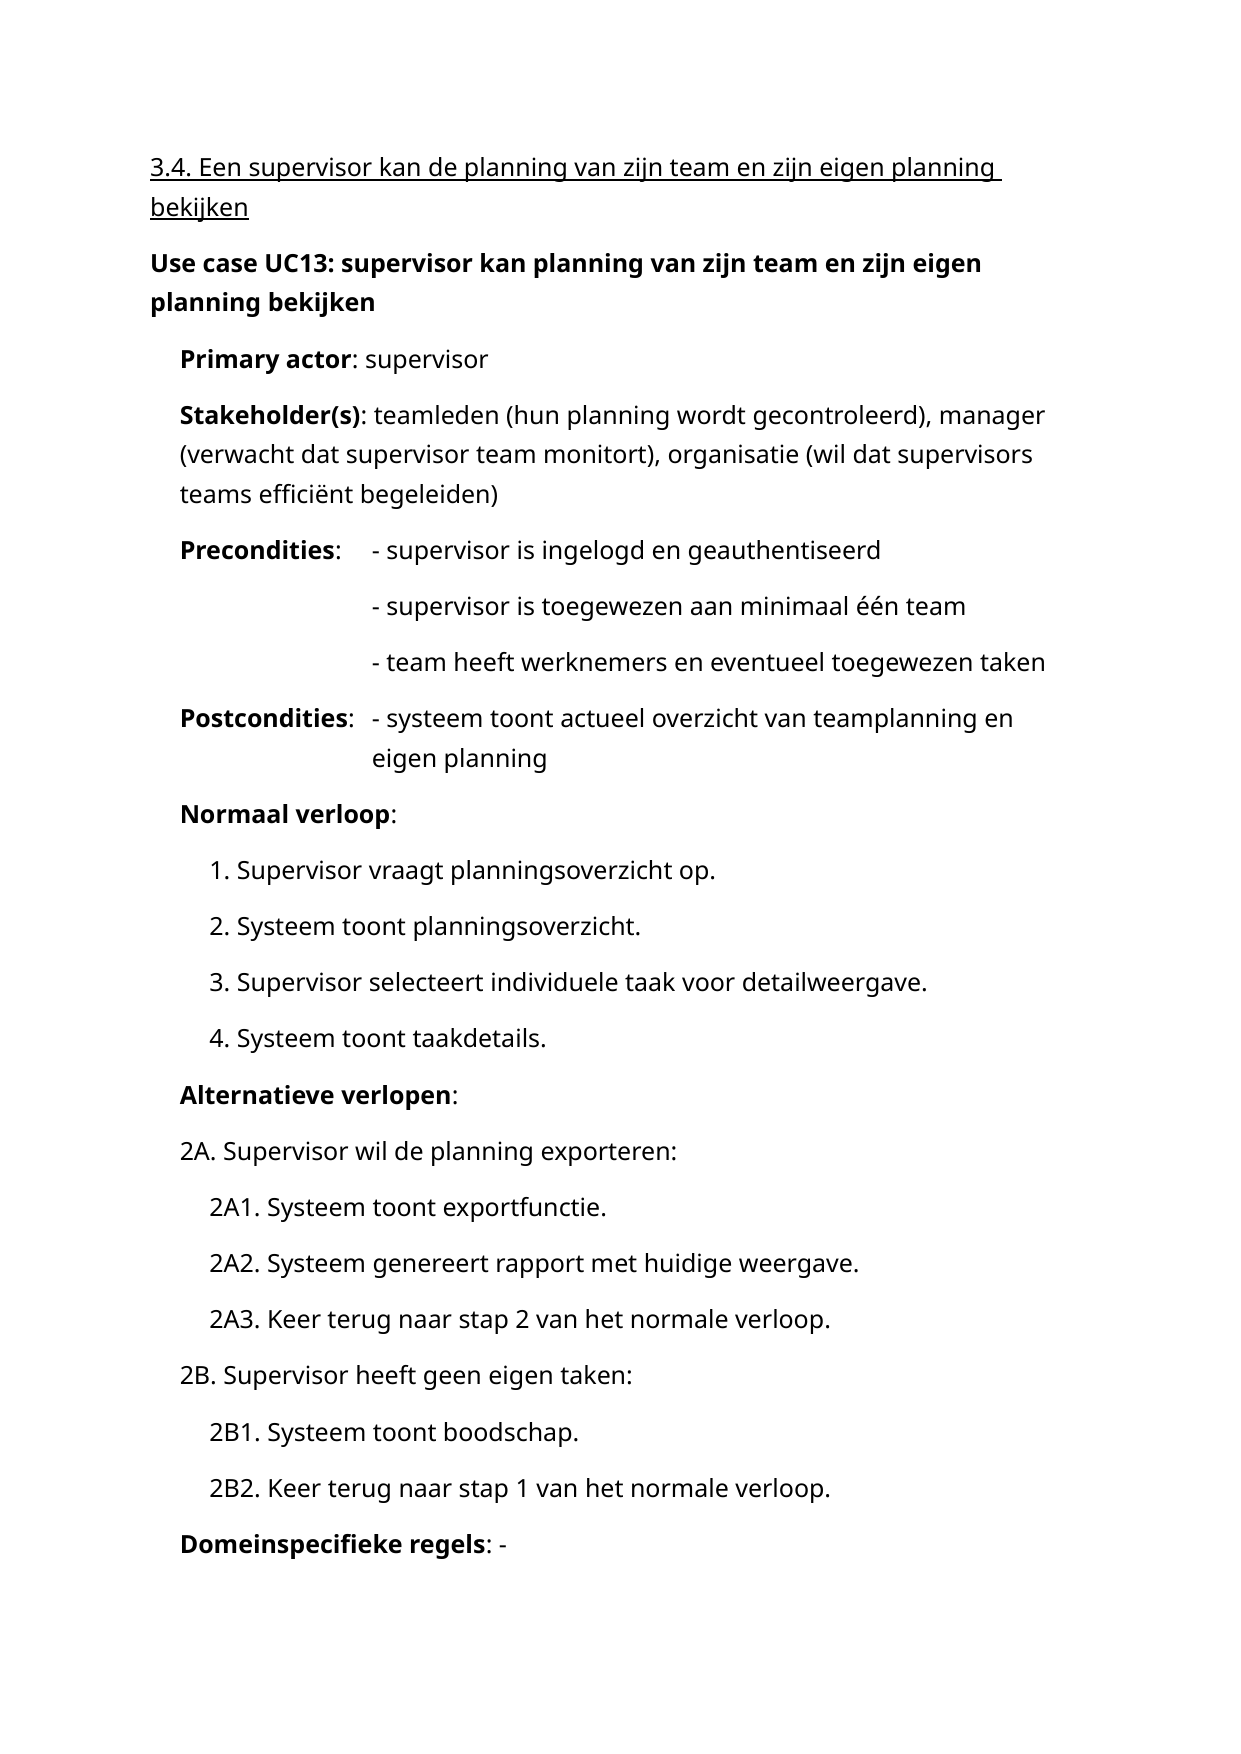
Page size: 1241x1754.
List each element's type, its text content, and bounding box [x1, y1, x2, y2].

text 2A2. Systeem genereert rapport met huidige weergave. [209, 1246, 1090, 1280]
text Postcondities: - systeem toont actueel overzicht van teamplanning en eigen planning [179, 701, 1090, 774]
text 3.4. Een supervisor kan de planning van zijn team en zijn eigen planning bekijken [150, 150, 1090, 223]
text - supervisor is toegewezen aan minimaal één team [179, 589, 1090, 623]
text Stakeholder(s): teamleden (hun planning wordt gecontroleerd), manager (verwacht dat supervisor team monitort), organisatie (wil dat supervisors teams efficiënt begeleiden) [179, 397, 1090, 510]
text 2A. Supervisor wil de planning exporteren: [179, 1133, 1090, 1167]
text 2B2. Keer terug naar stap 1 van het normale verloop. [209, 1470, 1090, 1504]
text Alternatieve verlopen: [179, 1077, 1090, 1111]
text 2B. Supervisor heeft geen eigen taken: [179, 1358, 1090, 1392]
text 2A3. Keer terug naar stap 2 van het normale verloop. [209, 1302, 1090, 1336]
text Use case UC13: supervisor kan planning van zijn team en zijn eigen planning bekijken [150, 246, 1090, 319]
text Primary actor: supervisor [179, 341, 1090, 375]
text 2. Systeem toont planningsoverzicht. [209, 909, 1090, 943]
text - team heeft werknemers en eventueel toegewezen taken [179, 645, 1090, 679]
text 2B1. Systeem toont boodschap. [209, 1414, 1090, 1448]
text 2A1. Systeem toont exportfunctie. [209, 1189, 1090, 1224]
text Precondities: - supervisor is ingelogd en geauthentiseerd [179, 532, 1090, 567]
text 1. Supervisor vraagt planningsoverzicht op. [209, 853, 1090, 887]
text Normaal verloop: [179, 797, 1090, 831]
text 3. Supervisor selecteert individuele taak voor detailweergave. [209, 965, 1090, 999]
text 4. Systeem toont taakdetails. [209, 1021, 1090, 1055]
text Domeinspecifieke regels: - [179, 1526, 1090, 1561]
